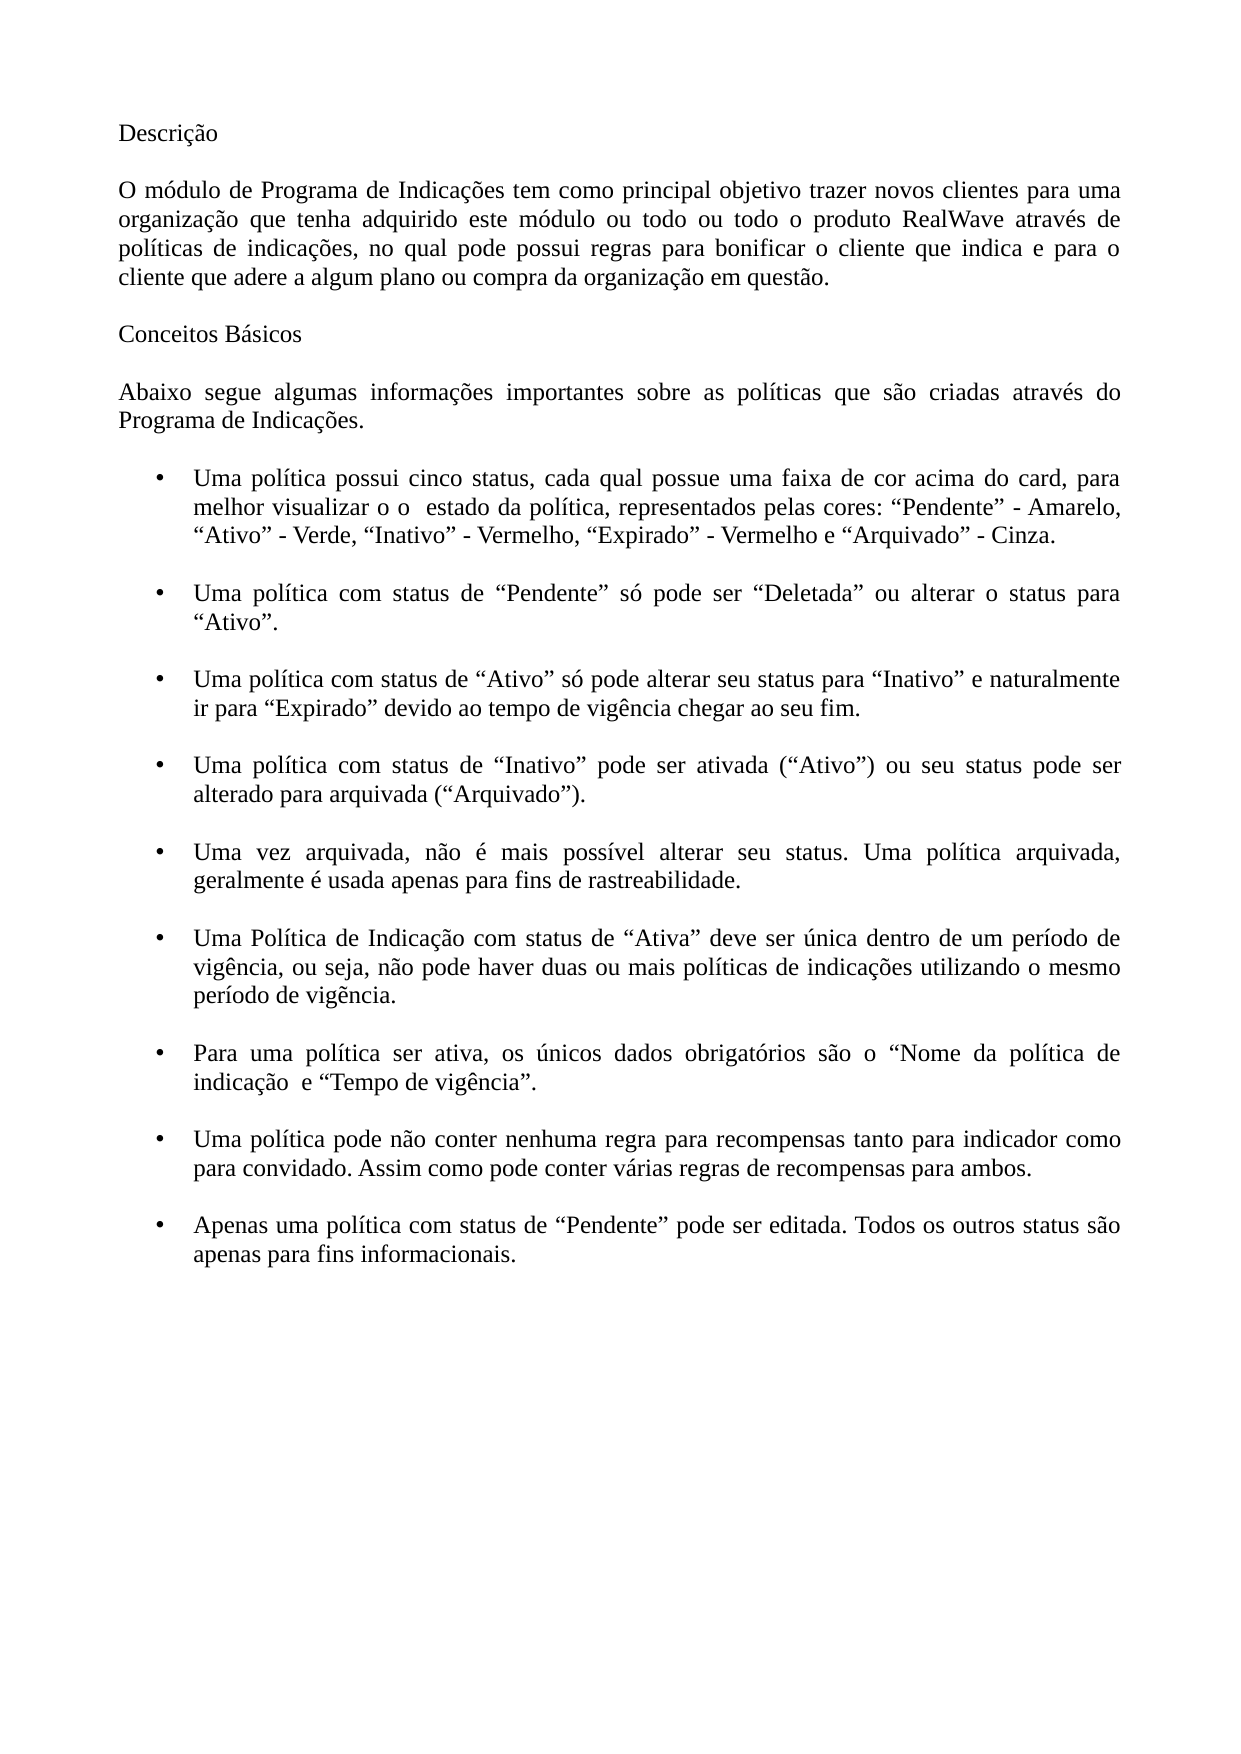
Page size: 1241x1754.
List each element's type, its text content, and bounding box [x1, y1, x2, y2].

list Uma política pode não conter nenhuma regra para recompensas tanto para indicador como para convidado. Assim como pode conter várias regras de recompensas para ambos. [156, 1124, 1122, 1182]
list Uma Política de Indicação com status de “Ativa” deve ser única dentro de um período de vigência, ou seja, não pode haver duas ou mais políticas de indicações utilizando o mesmo período de vigẽncia. [156, 923, 1122, 1009]
list Uma vez arquivada, não é mais possível alterar seu status. Uma política arquivada, geralmente é usada apenas para fins de rastreabilidade. [156, 837, 1122, 894]
list Para uma política ser ativa, os únicos dados obrigatórios são o “Nome da política de indicação e “Tempo de vigência”. [156, 1038, 1122, 1096]
text Conceitos Básicos [118, 319, 1122, 348]
list Uma política com status de “Ativo” só pode alterar seu status para “Inativo” e naturalmente ir para “Expirado” devido ao tempo de vigência chegar ao seu fim. [156, 664, 1122, 722]
list Uma política com status de “Pendente” só pode ser “Deletada” ou alterar o status para “Ativo”. [156, 578, 1122, 636]
text Descrição [118, 118, 1122, 147]
list Uma política possui cinco status, cada qual possue uma faixa de cor acima do card, para melhor visualizar o o estado da política, representados pelas cores: “Pendente” - Amarelo, “Ativo” - Verde, “Inativo” - Vermelho, “Expirado” - Vermelho e “Arquivado” - Cinza. [156, 463, 1122, 549]
list Apenas uma política com status de “Pendente” pode ser editada. Todos os outros status são apenas para fins informacionais. [156, 1211, 1122, 1268]
list Uma política com status de “Inativo” pode ser ativada (“Ativo”) ou seu status pode ser alterado para arquivada (“Arquivado”). [156, 751, 1122, 808]
text O módulo de Programa de Indicações tem como principal objetivo trazer novos clientes para uma organização que tenha adquirido este módulo ou todo ou todo o produto RealWave através de políticas de indicações, no qual pode possui regras para bonificar o cliente que indica e para o cliente que adere a algum plano ou compra da organização em questão. [118, 176, 1122, 291]
text Abaixo segue algumas informações importantes sobre as políticas que são criadas através do Programa de Indicações. [118, 377, 1122, 434]
